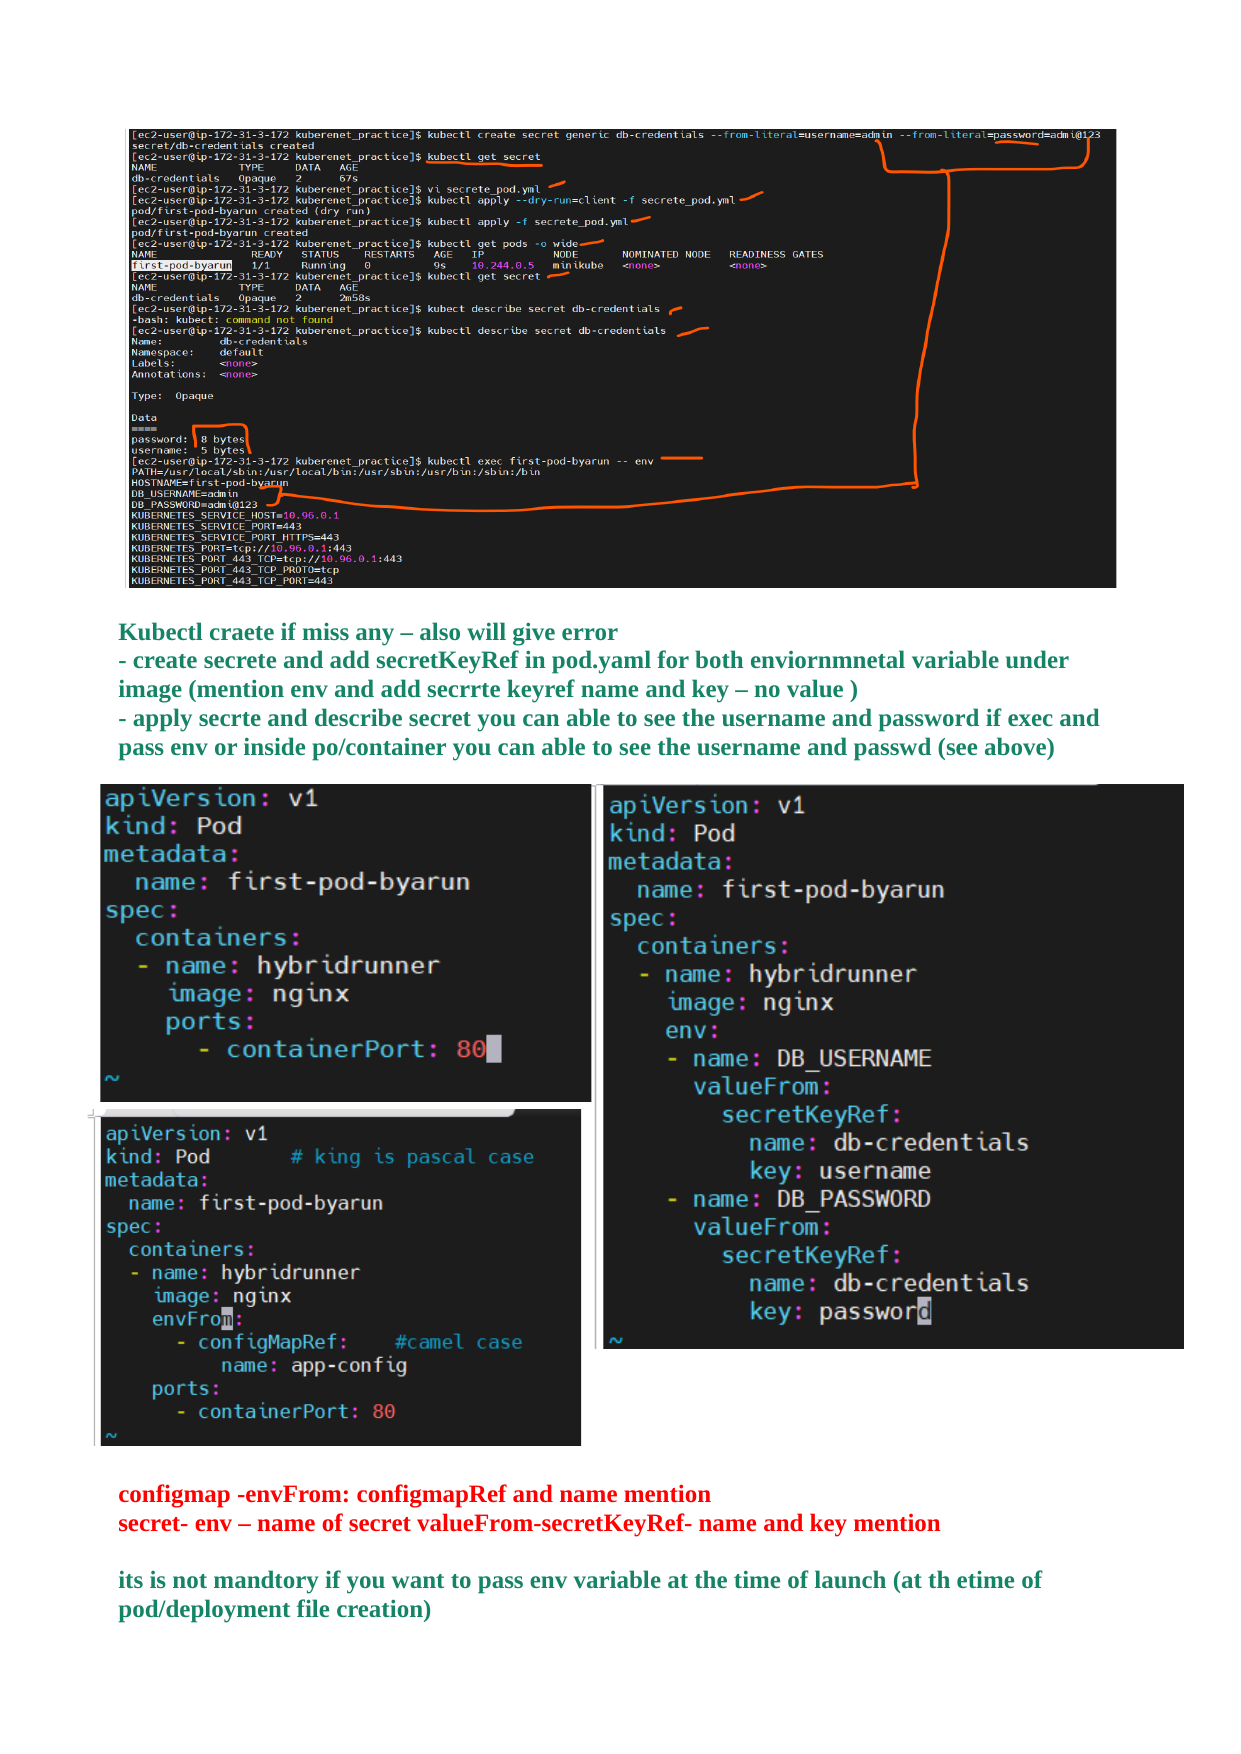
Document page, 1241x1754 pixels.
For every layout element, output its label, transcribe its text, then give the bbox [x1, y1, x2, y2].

text its is not mandtory if you want to pass env variable at the time of launch (at th etime of pod/deployment file creation) [118, 1537, 1122, 1623]
text Kubectl craete if miss any – also will give error - create secrete and add secretKeyRef in pod.yaml for both enviornmnetal variable under image (mention env and add secrrte keyref name and key – no value ) - apply secrte and describe secret you can able to see the username and password if exec and pass env or inside po/container you can able to see the username and passwd (see above) [118, 617, 1122, 784]
text [582, 1349, 1122, 1393]
picture [87, 784, 1184, 1446]
text configmap -envFrom: configmapRef and name mention [118, 1479, 1122, 1508]
text secret- env – name of secret valueFrom-secretKeyRef- name and key mention [118, 1508, 1122, 1537]
picture [125, 129, 1117, 588]
